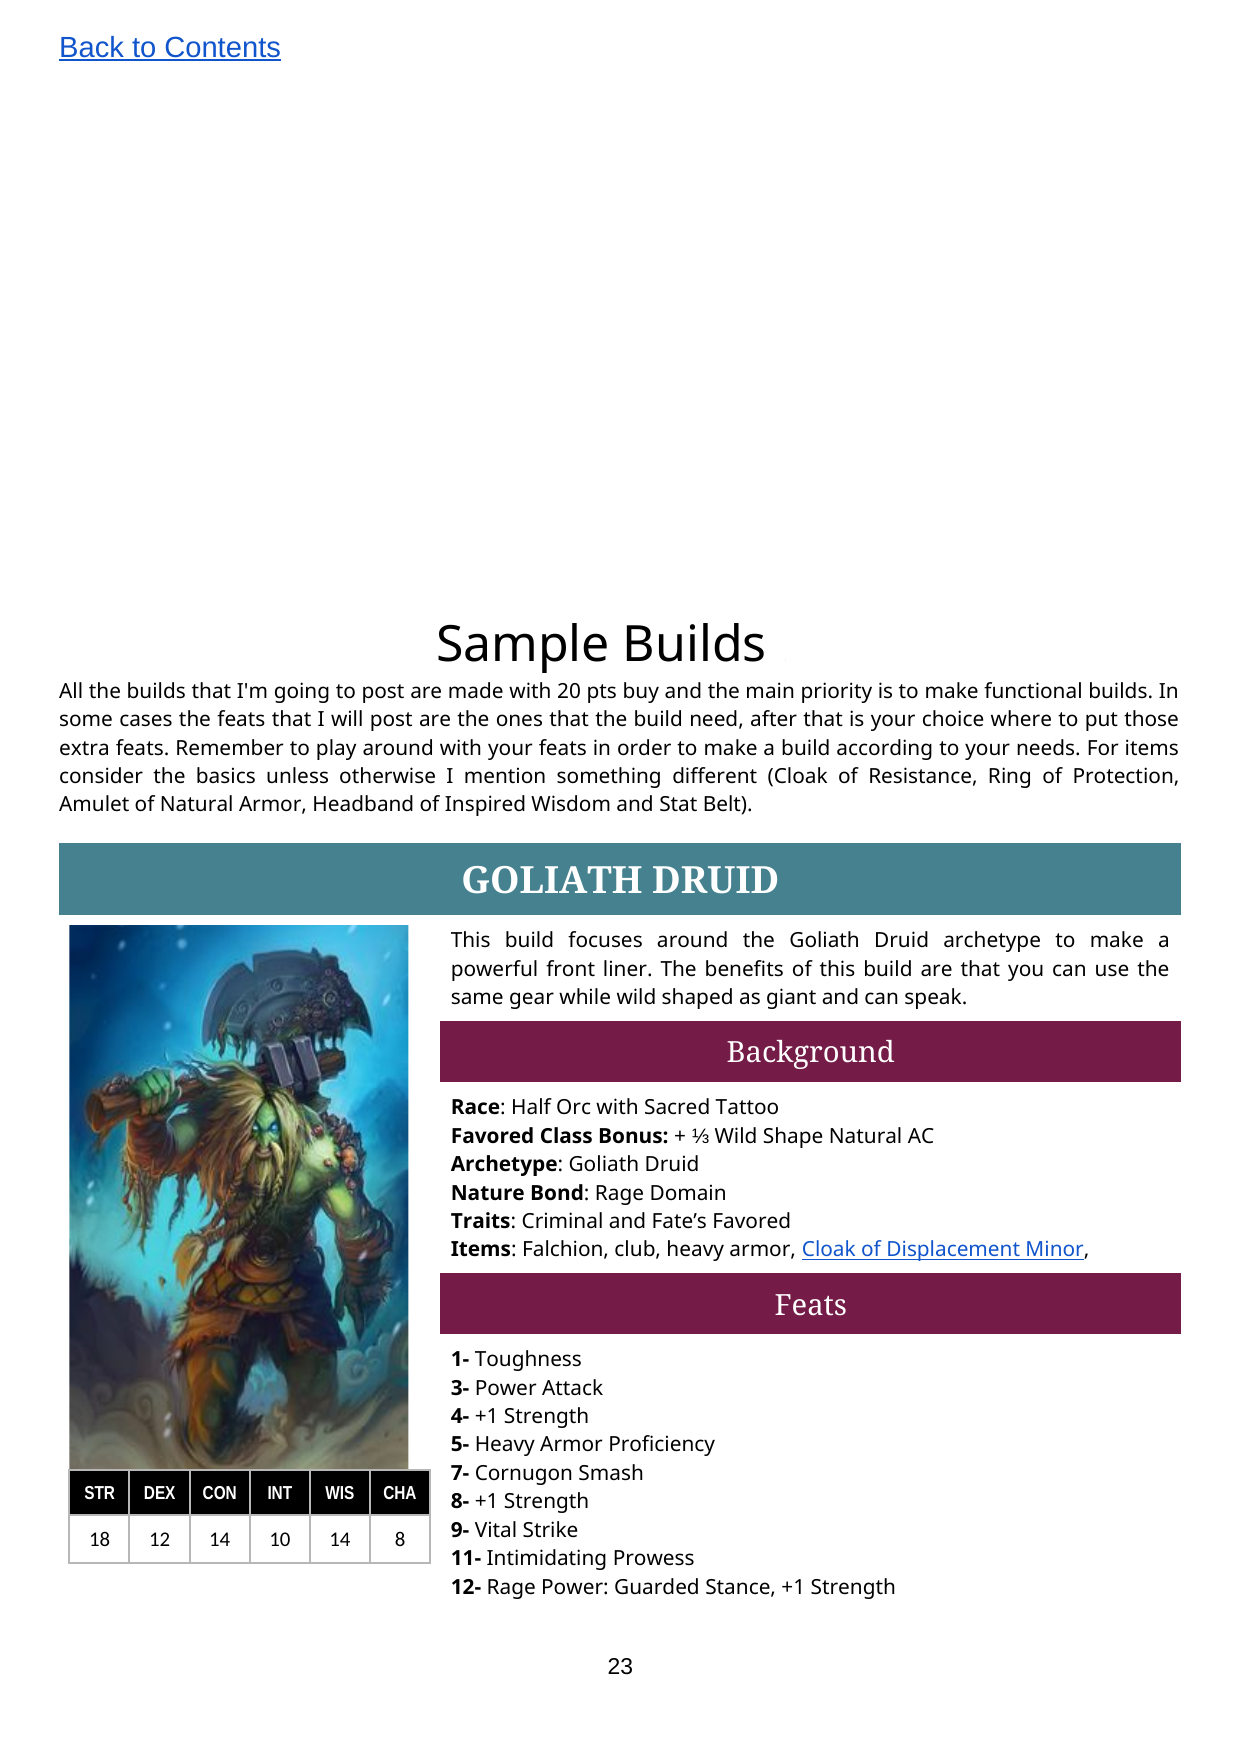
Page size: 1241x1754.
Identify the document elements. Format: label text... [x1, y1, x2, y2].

table_cell 8 [371, 1516, 429, 1562]
table_cell 18 [70, 1516, 128, 1562]
table_cell Background [440, 1021, 1181, 1082]
table_header WIS [311, 1471, 369, 1514]
table_header STR [70, 1471, 128, 1514]
table_cell Feats [440, 1273, 1181, 1334]
table_cell 14 [191, 1516, 249, 1562]
table_cell [59, 915, 440, 1611]
table_cell 12 [130, 1516, 189, 1562]
table_header DEX [130, 1471, 189, 1514]
table_cell This build focuses around the Goliath Druid archetype to make a powerful front liner. The benefits of this build are that you can use the same gear while wild shaped as giant and can speak. [440, 915, 1181, 1021]
table_cell Race: Half Orc with Sacred Tattoo Favored Class Bonus: + ⅓ Wild Shape Natural AC Archetype: Goliath Druid Nature Bond: Rage Domain Traits: Criminal and Fate’s Favored Items: Falchion, club, heavy armor, Cloak of Displacement Minor, [440, 1082, 1181, 1273]
table_header CHA [371, 1471, 429, 1514]
table_header GOLIATH DRUID [59, 843, 1181, 915]
table_header INT [251, 1471, 309, 1514]
text All the builds that I'm going to post are made with 20 pts buy and the main priority is to make functional builds. In some cases the feats that I will post are the ones that the build need, after that is your choice where to put those extra feats. Remember to play around with your feats in order to make a build according to your needs. For items consider the basics unless otherwise I mention something different (Cloak of Resistance, Ring of Protection, Amulet of Natural Armor, Headband of Inspired Wisdom and Stat Belt). [59, 676, 1181, 818]
table_header CON [191, 1471, 249, 1514]
picture [69, 925, 409, 1469]
table_cell 14 [311, 1516, 369, 1562]
table_cell 1- Toughness 3- Power Attack 4- +1 Strength 5- Heavy Armor Proficiency 7- Cornugon Smash 8- +1 Strength 9- Vital Strike 11- Intimidating Prowess 12- Rage Power: Guarded Stance, +1 Strength [440, 1334, 1181, 1611]
table_cell 10 [251, 1516, 309, 1562]
title Sample Builds [59, 608, 1181, 676]
